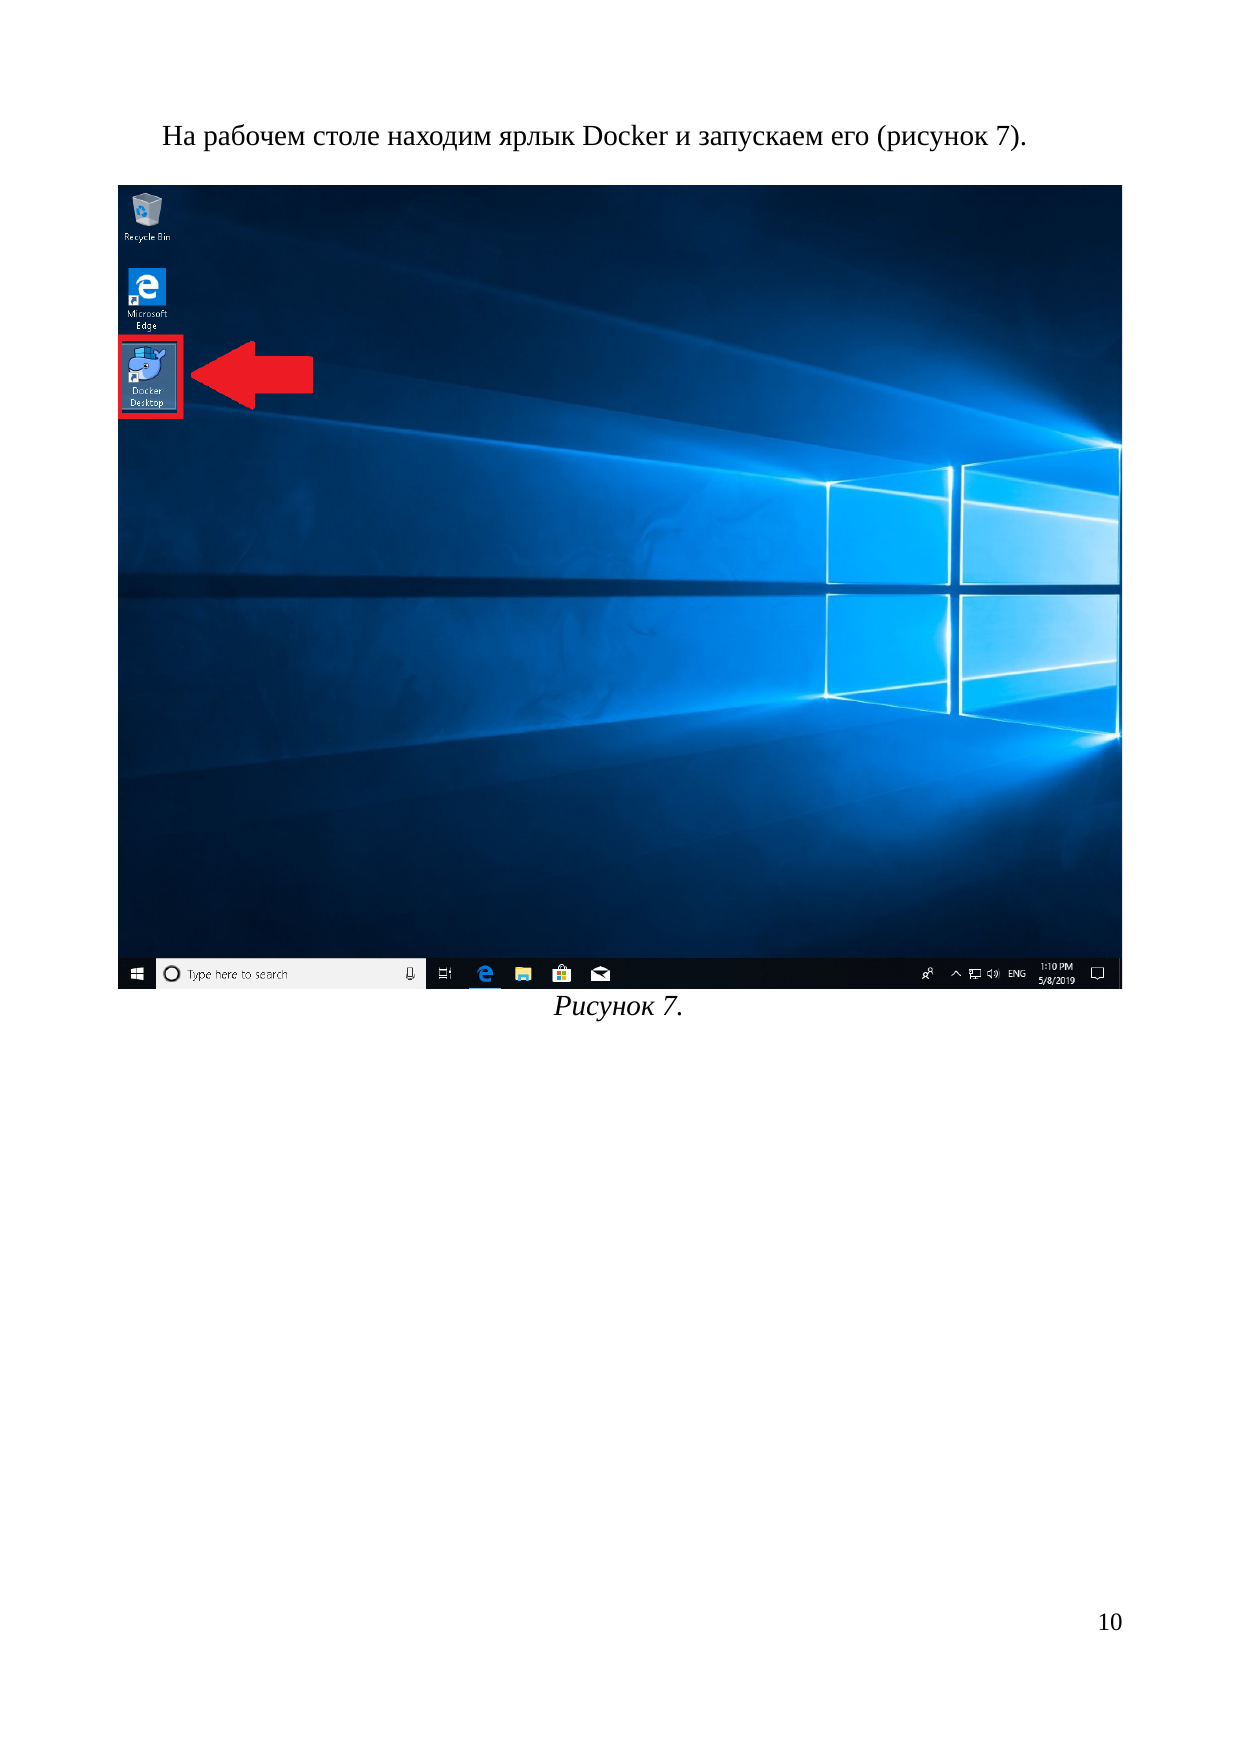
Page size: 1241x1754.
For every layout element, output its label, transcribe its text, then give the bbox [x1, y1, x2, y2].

picture [118, 185, 1123, 989]
text На рабочем столе находим ярлык Docker и запускаем его (рисунок 7). [118, 118, 1122, 152]
text Рисунок 7. [118, 989, 1122, 1022]
